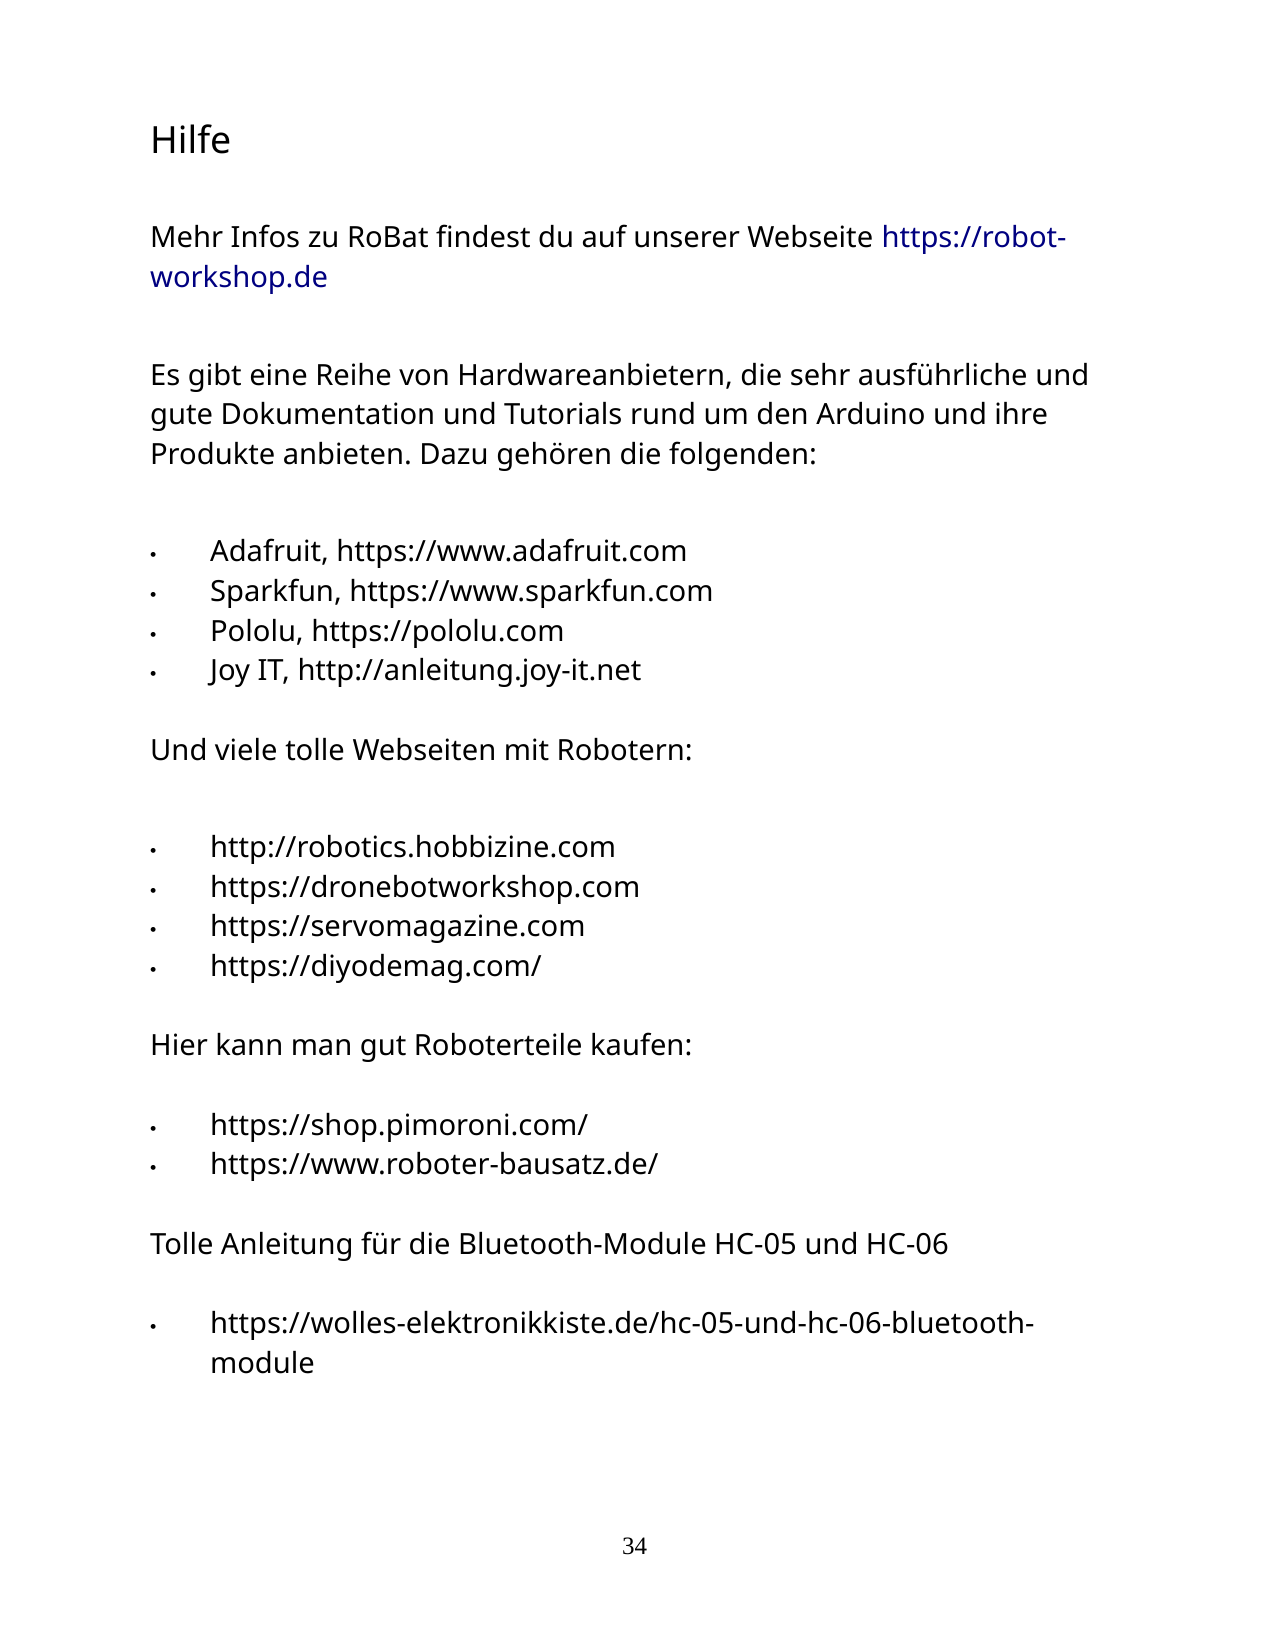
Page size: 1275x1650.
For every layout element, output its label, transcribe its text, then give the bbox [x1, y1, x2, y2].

list https://wolles-elektronikkiste.de/hc-05-und-hc-06-bluetooth-module [150, 1302, 1125, 1382]
text Und viele tolle Webseiten mit Robotern: [150, 729, 1125, 768]
list http://robotics.hobbizine.com [150, 826, 1125, 866]
list https://www.roboter-bausatz.de/ [150, 1144, 1125, 1183]
list https://servomagazine.com [150, 906, 1125, 945]
subtitle Hilfe [150, 113, 1125, 164]
list Sparkfun, https://www.sparkfun.com [150, 570, 1125, 610]
text Es gibt eine Reihe von Hardwareanbietern, die sehr ausführliche und gute Dokumentation und Tutorials rund um den Arduino und ihre Produkte anbieten. Dazu gehören die folgenden: [150, 354, 1125, 473]
list https://dronebotworkshop.com [150, 866, 1125, 906]
text Hier kann man gut Roboterteile kaufen: [150, 1024, 1125, 1064]
list https://diyodemag.com/ [150, 945, 1125, 985]
text Mehr Infos zu RoBat findest du auf unserer Webseite https://robot-workshop.de [150, 217, 1125, 296]
text Tolle Anleitung für die Bluetooth-Module HC-05 und HC-06 [150, 1223, 1125, 1263]
list Adafruit, https://www.adafruit.com [150, 530, 1125, 570]
list https://shop.pimoroni.com/ [150, 1104, 1125, 1144]
list Pololu, https://pololu.com [150, 610, 1125, 649]
list Joy IT, http://anleitung.joy-it.net [150, 649, 1125, 689]
